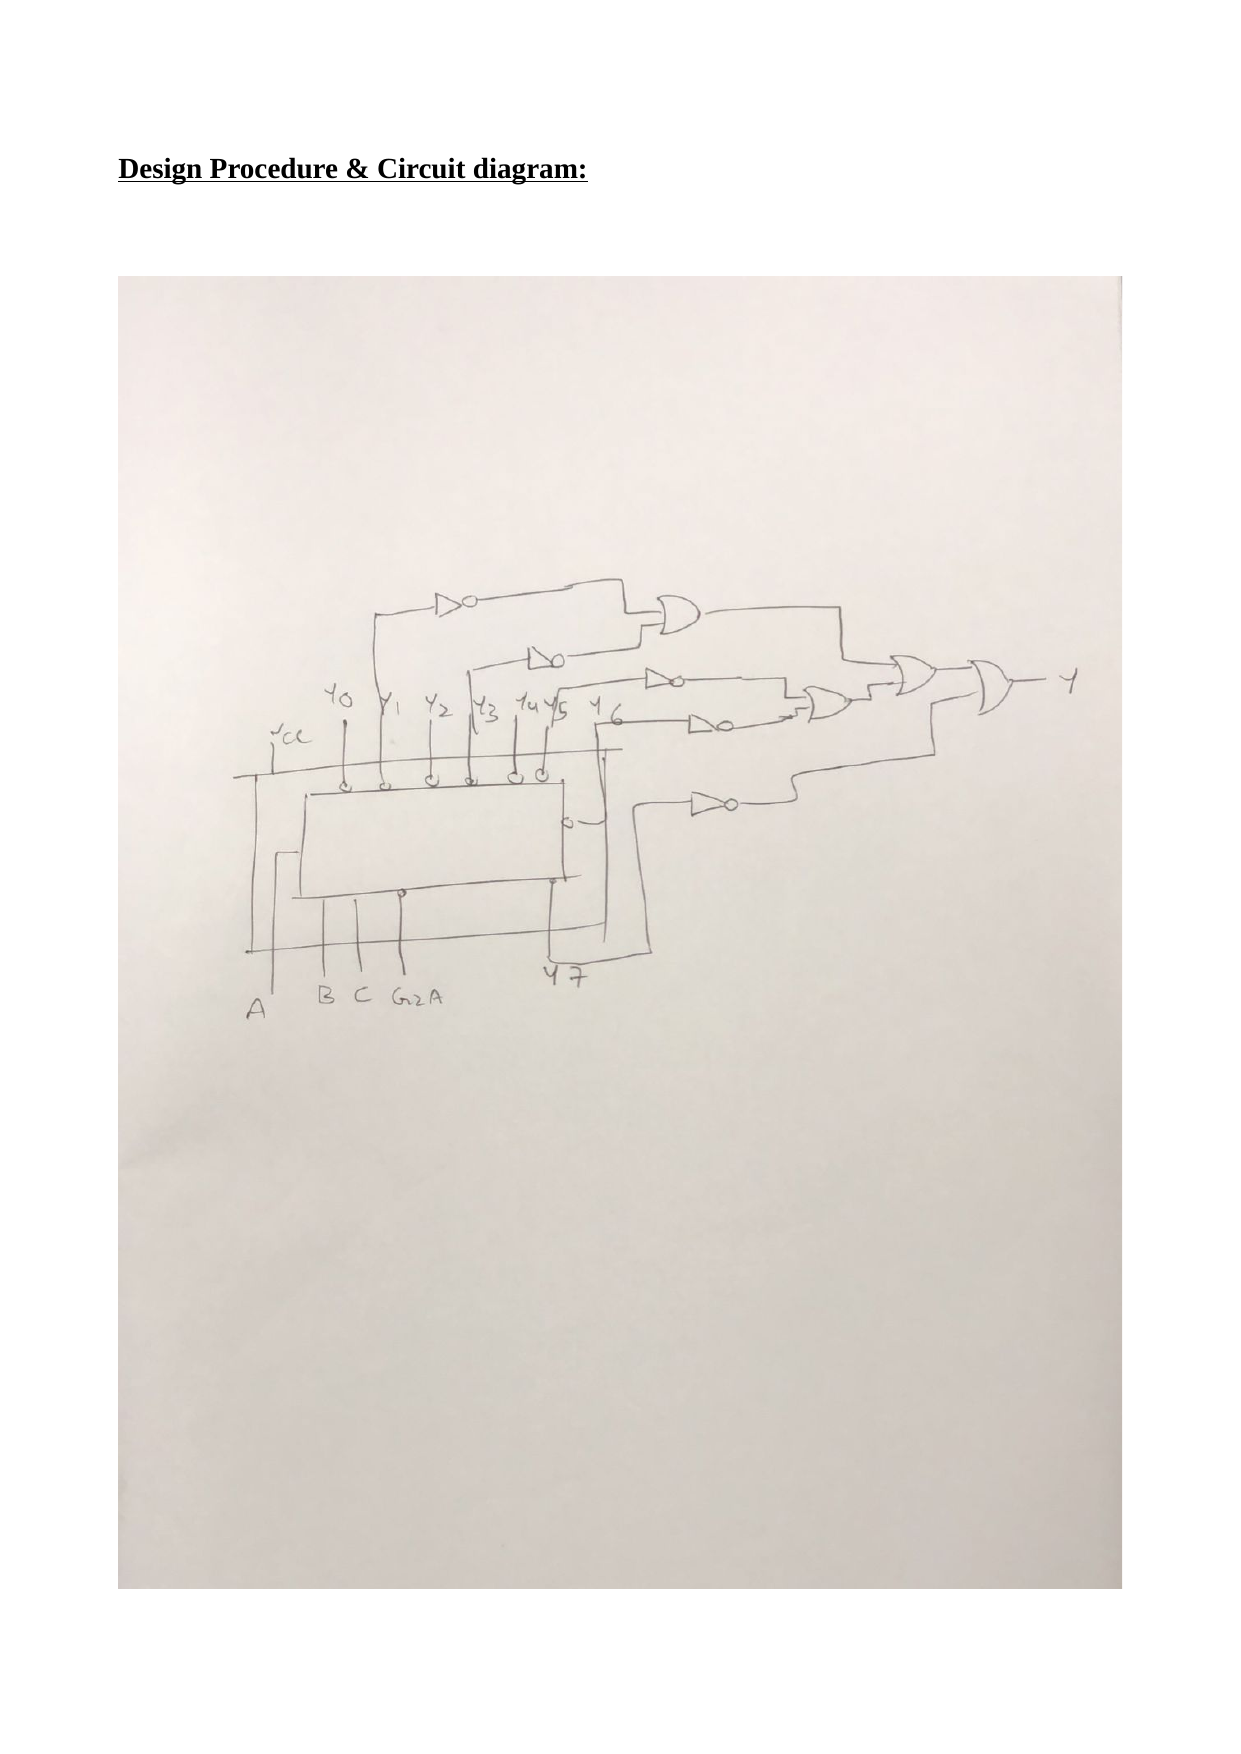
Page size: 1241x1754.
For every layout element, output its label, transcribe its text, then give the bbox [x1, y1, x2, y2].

text Design Procedure & Circuit diagram: [118, 152, 1122, 185]
picture [118, 276, 1123, 1589]
